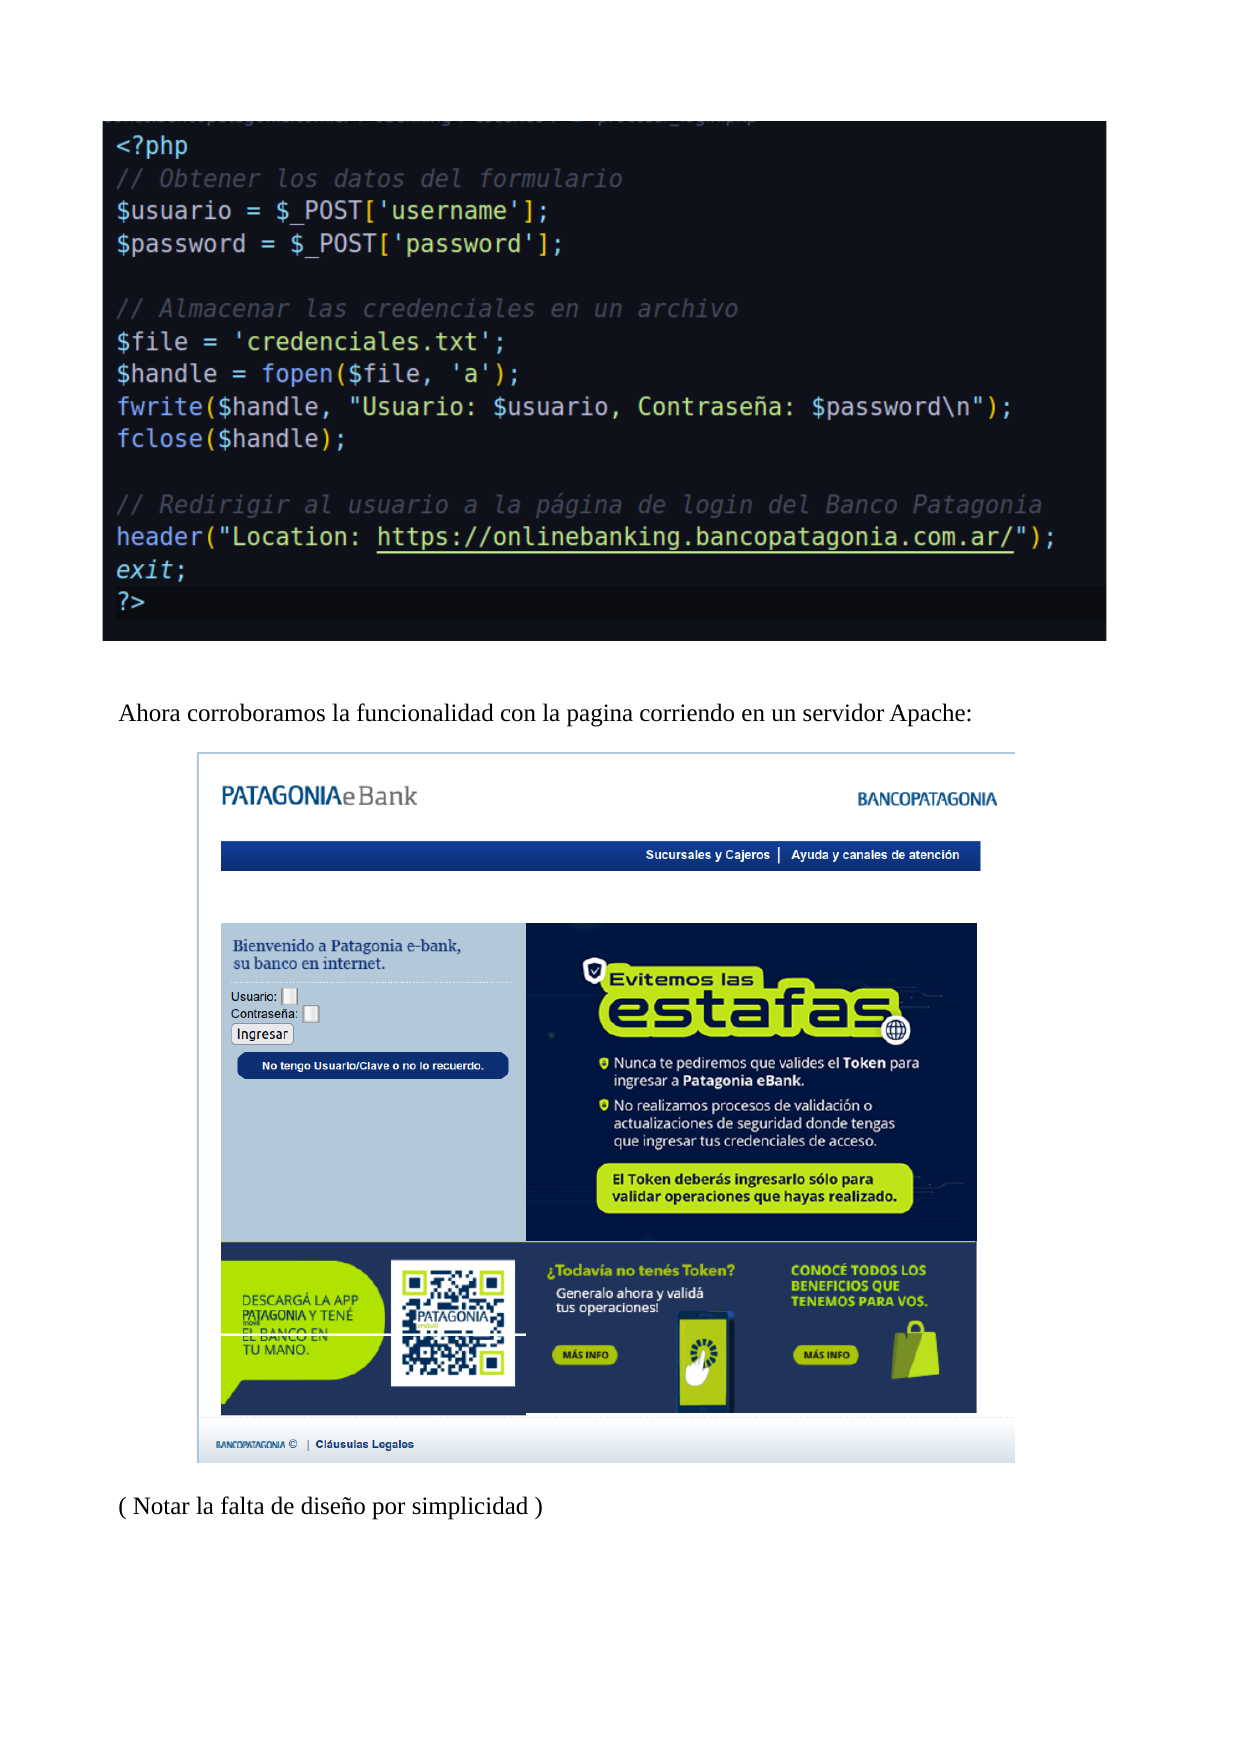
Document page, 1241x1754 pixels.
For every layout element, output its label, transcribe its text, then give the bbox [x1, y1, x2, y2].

text Ahora corroboramos la funcionalidad con la pagina corriendo en un servidor Apache: [118, 698, 1122, 1491]
picture [102, 121, 1107, 641]
text ( Notar la falta de diseño por simplicidad ) [118, 1491, 1122, 1520]
picture [196, 752, 1015, 1463]
